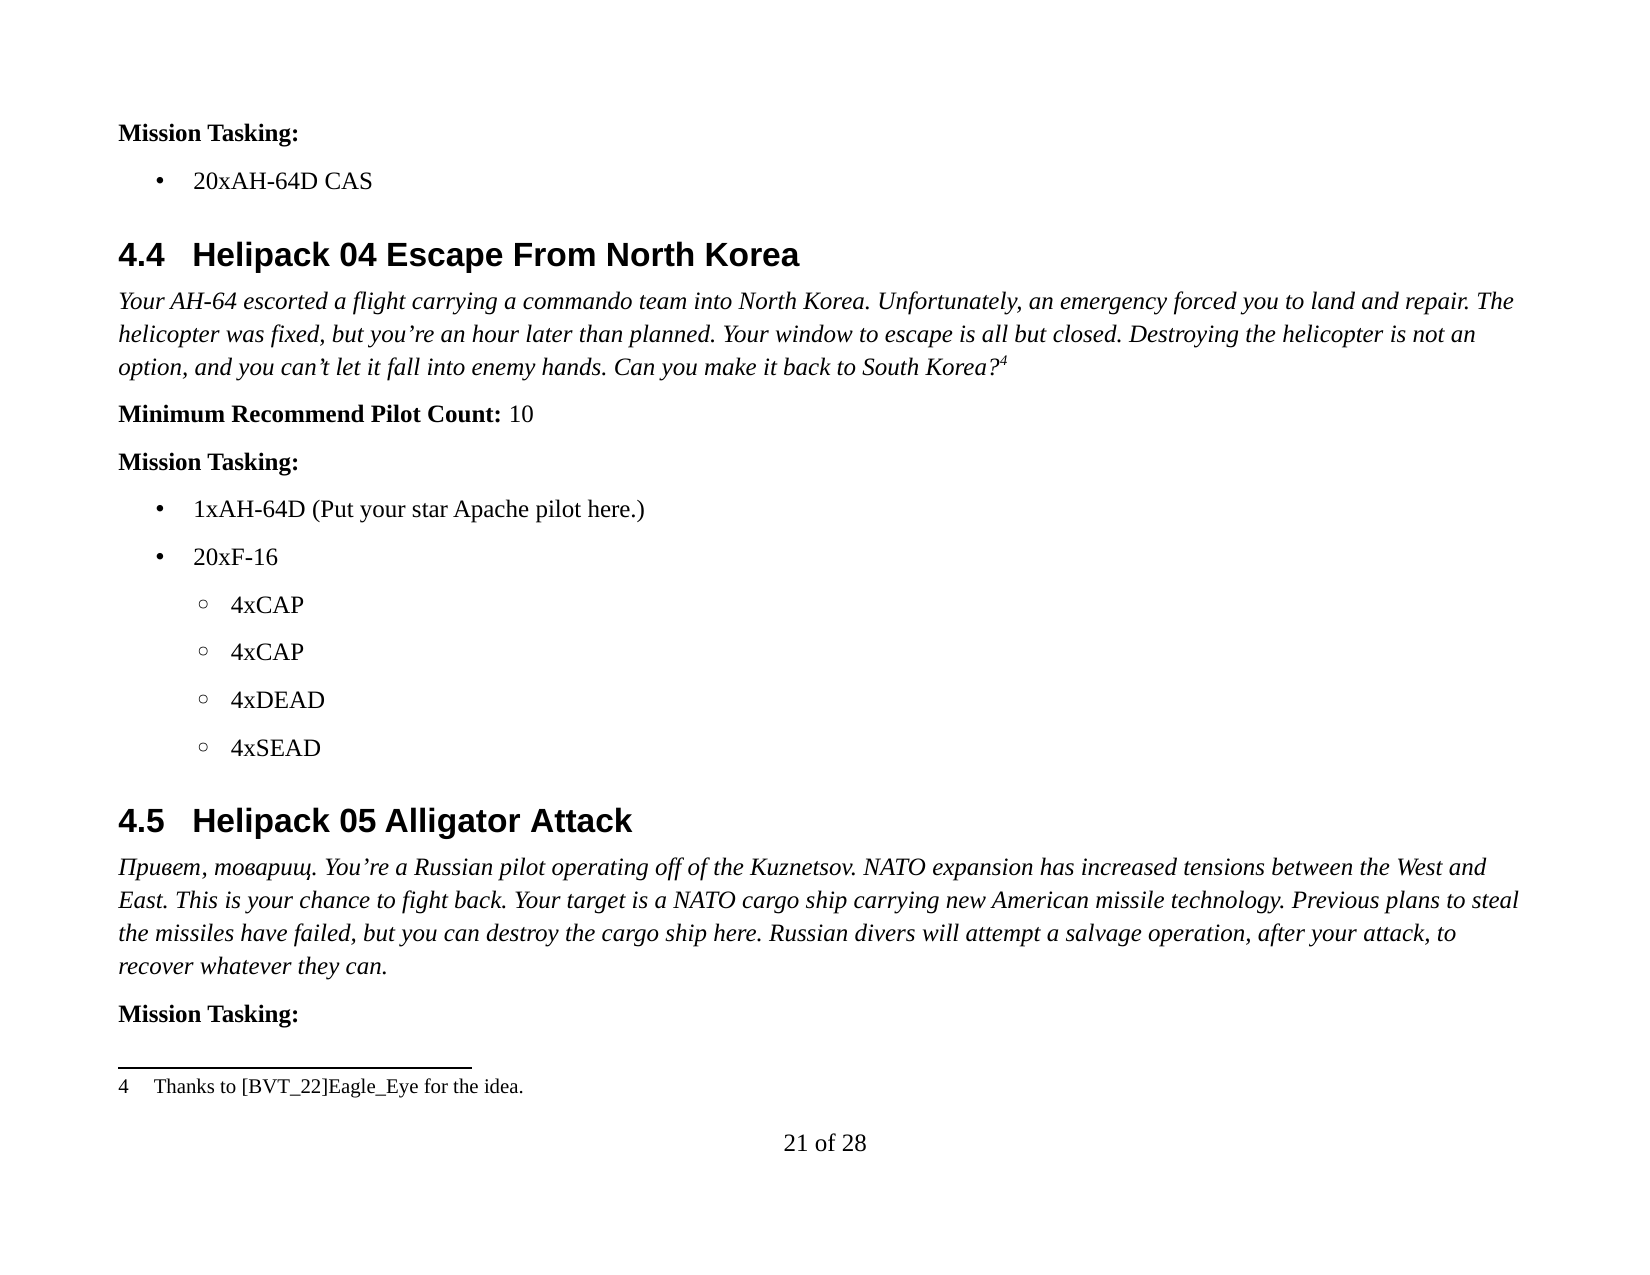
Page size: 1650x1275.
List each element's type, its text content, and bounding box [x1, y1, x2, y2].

list 20xAH-64D CAS [156, 166, 1532, 195]
text Thanks to [BVT_22]Eagle_Eye for the idea. [118, 1074, 1532, 1098]
list 1xAH-64D (Put your star Apache pilot here.) [156, 494, 1532, 523]
text Minimum Recommend Pilot Count: 10 [118, 399, 1532, 428]
text Mission Tasking: [118, 447, 1532, 476]
subtitle Helipack 04 Escape From North Korea [118, 234, 1532, 273]
text Mission Tasking: [118, 999, 1532, 1028]
list 4xCAP [193, 590, 1532, 618]
text Mission Tasking: [118, 118, 1532, 147]
list 4xDEAD [193, 685, 1532, 714]
subtitle Helipack 05 Alligator Attack [118, 801, 1532, 840]
list 4xCAP [193, 637, 1532, 666]
list 4xSEAD [193, 733, 1532, 761]
list 20xF-16 [156, 542, 1532, 571]
text Your AH-64 escorted a flight carrying a commando team into North Korea. Unfortunately, an emergency forced you to land and repair. The helicopter was fixed, but you’re an hour later than planned. Your window to escape is all but closed. Destroying the helicopter is not an option, and you can’t let it fall into enemy hands. Can you make it back to South Korea? [118, 286, 1532, 381]
text Привет, товарищ. You’re a Russian pilot operating off of the Kuznetsov. NATO expansion has increased tensions between the West and East. This is your chance to fight back. Your target is a NATO cargo ship carrying new American missile technology. Previous plans to steal the missiles have failed, but you can destroy the cargo ship here. Russian divers will attempt a salvage operation, after your attack, to recover whatever they can. [118, 852, 1532, 980]
